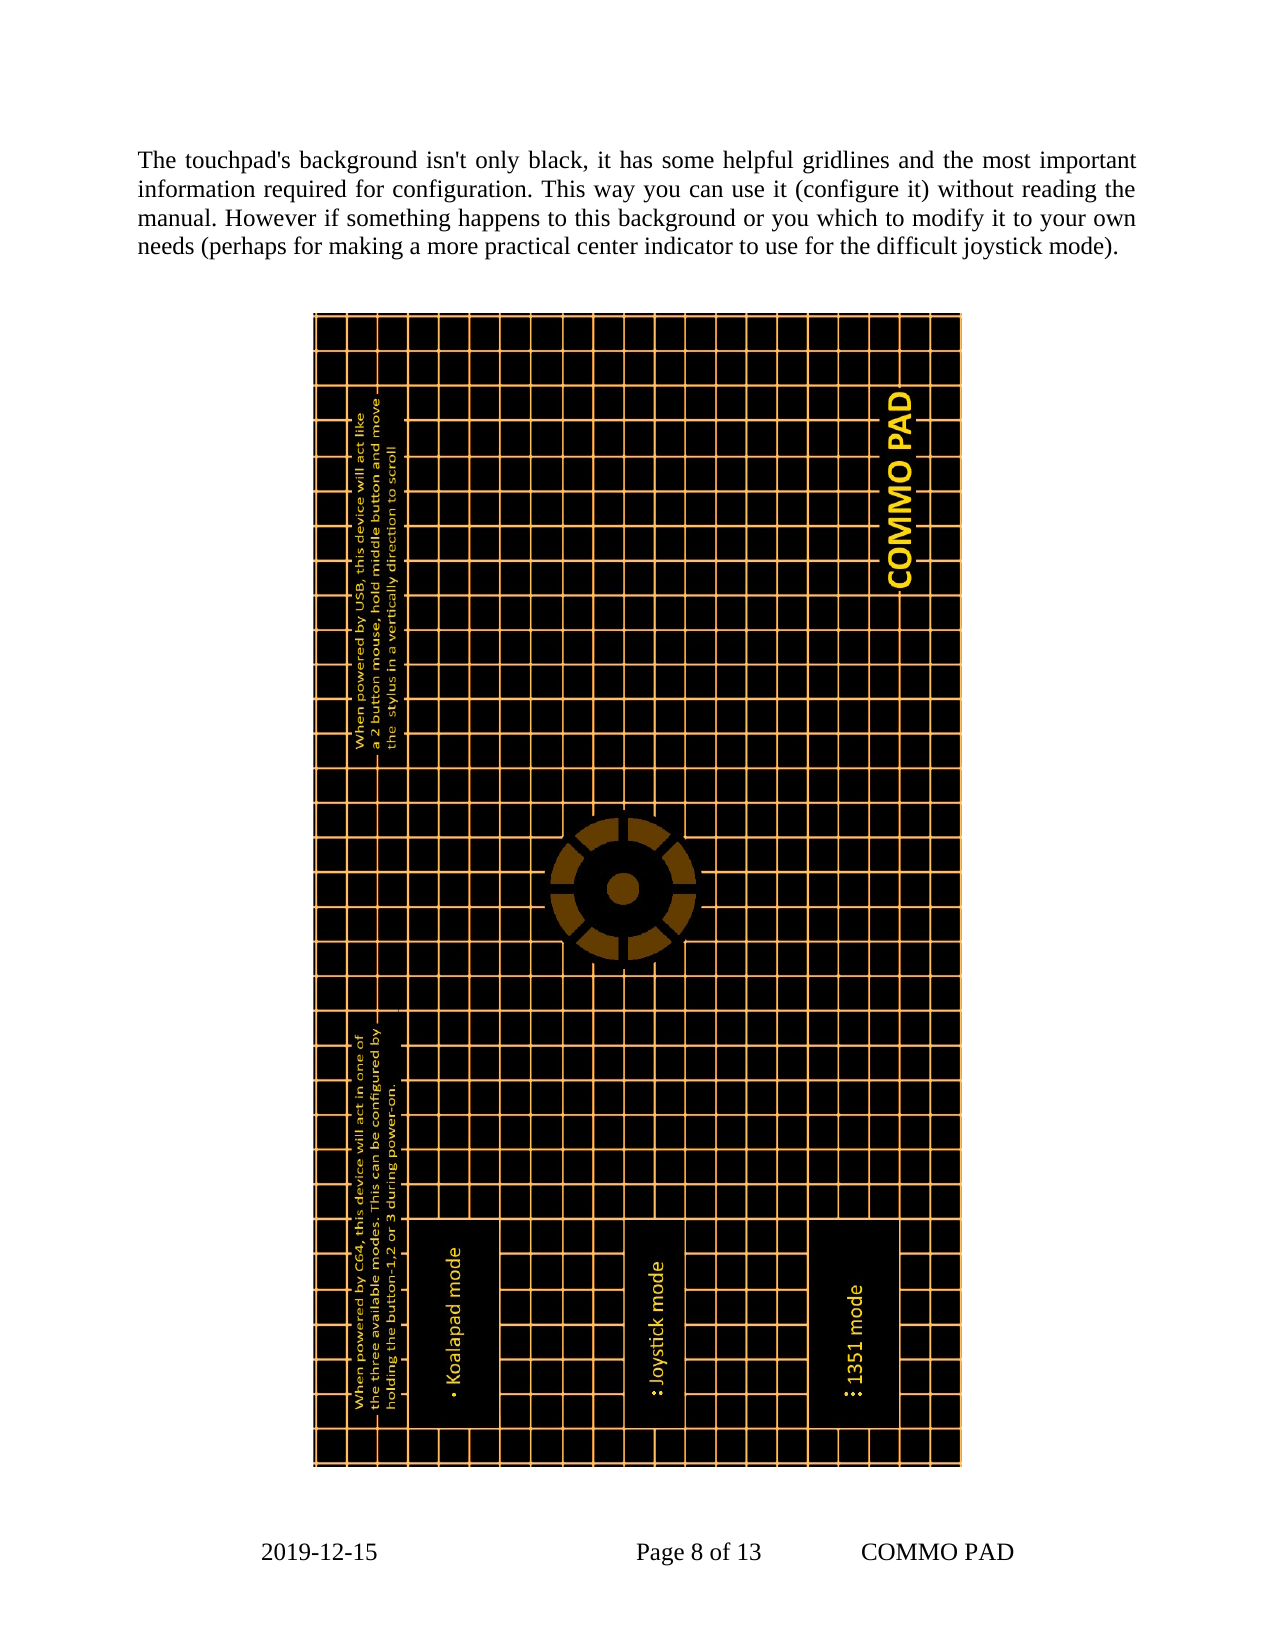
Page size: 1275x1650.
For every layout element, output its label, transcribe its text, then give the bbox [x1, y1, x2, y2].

picture [313, 313, 962, 1467]
text The touchpad's background isn't only black, it has some helpful gridlines and the most important information required for configuration. This way you can use it (configure it) without reading the manual. However if something happens to this background or you which to modify it to your own needs (perhaps for making a more practical center indicator to use for the difficult joystick mode). [137, 145, 1138, 260]
